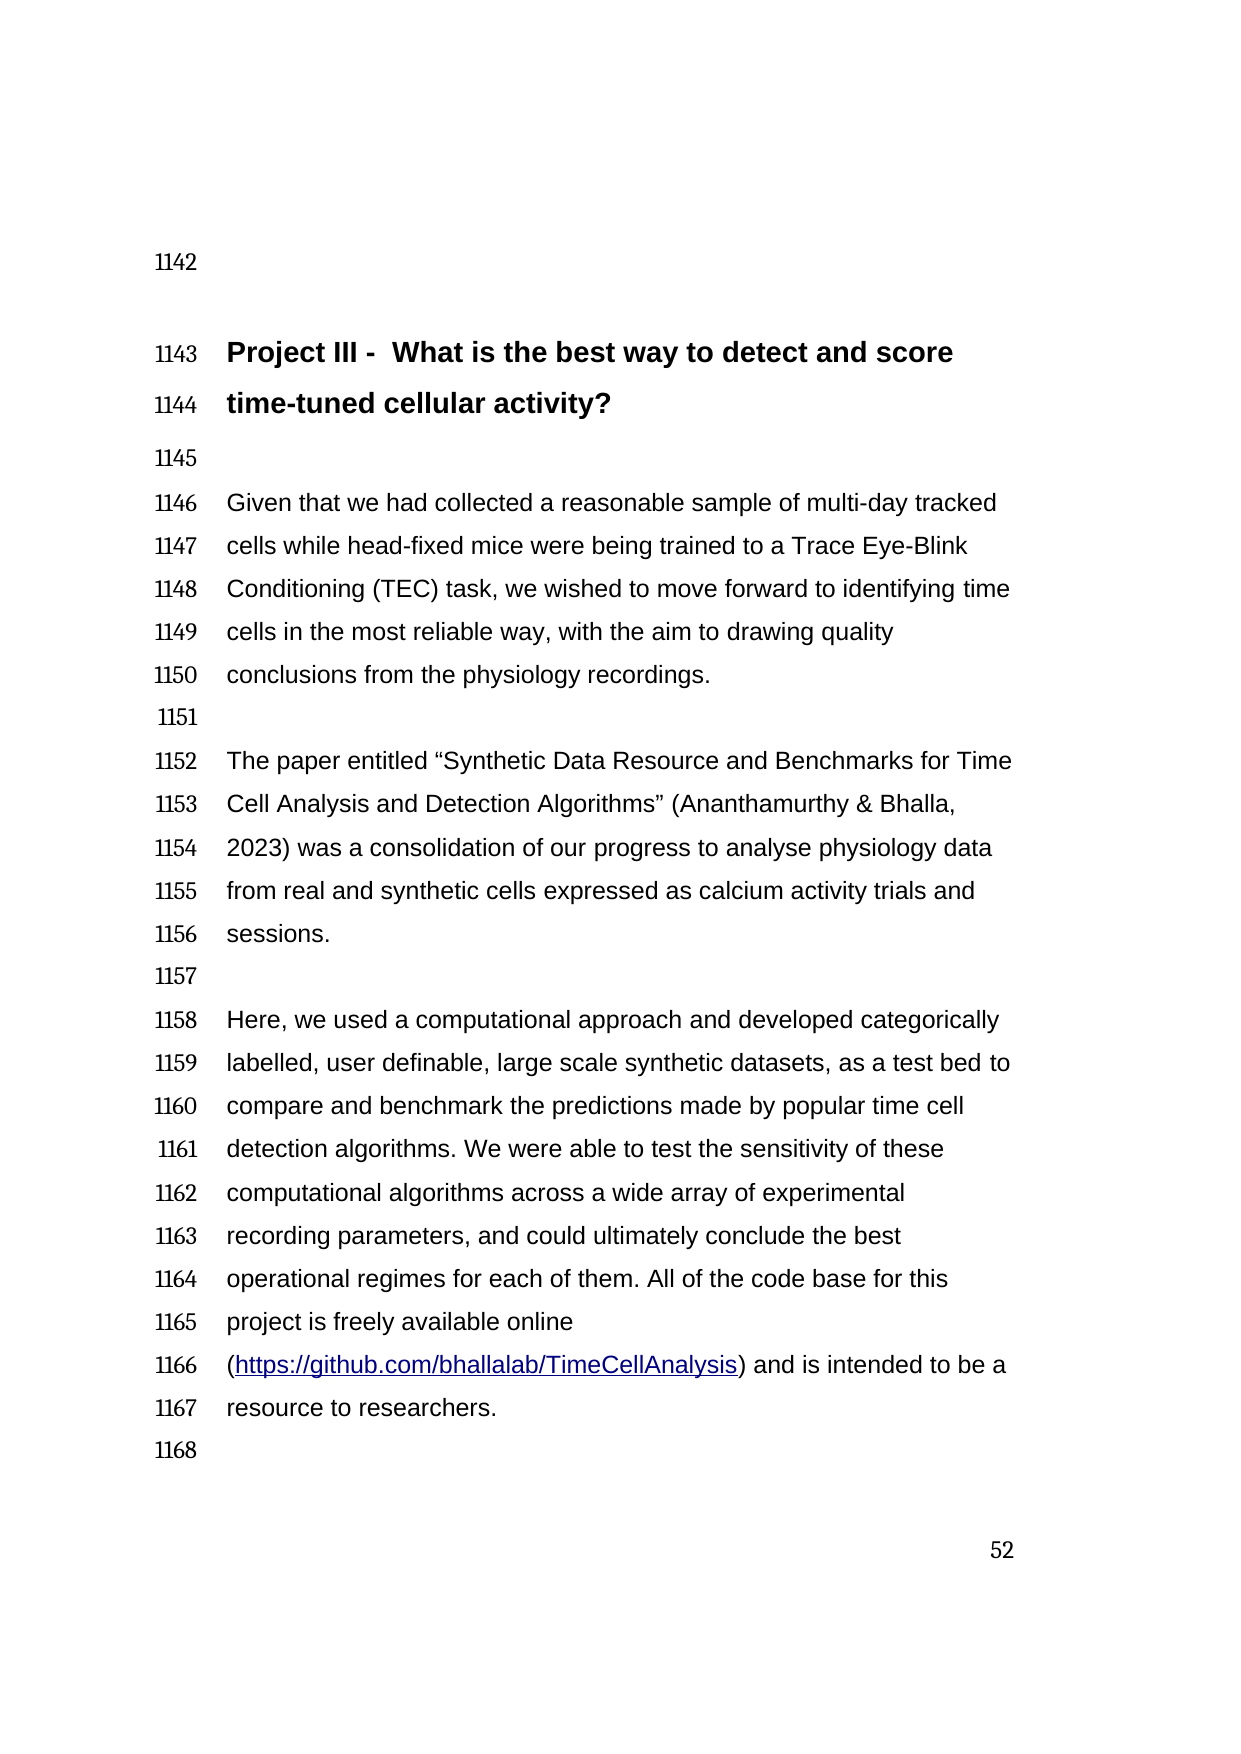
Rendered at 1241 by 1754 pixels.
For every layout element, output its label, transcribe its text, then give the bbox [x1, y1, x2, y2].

text The paper entitled “Synthetic Data Resource and Benchmarks for Time Cell Analysis and Detection Algorithms” (Ananthamurthy & Bhalla, 2023)⁠ was a consolidation of our progress to analyse physiology data from real and synthetic cells expressed as calcium activity trials and sessions. [226, 746, 1014, 947]
text Here, we used a computational approach and developed categorically labelled, user definable, large scale synthetic datasets, as a test bed to compare and benchmark the predictions made by popular time cell detection algorithms. We were able to test the sensitivity of these computational algorithms across a wide array of experimental recording parameters, and could ultimately conclude the best operational regimes for each of them. All of the code base for this project is freely available online (https://github.com/bhallalab/TimeCellAnalysis) and is intended to be a resource to researchers. [226, 1005, 1014, 1422]
subtitle Project III - What is the best way to detect and score time-tuned cellular activity? [226, 335, 1014, 419]
text Given that we had collected a reasonable sample of multi-day tracked cells while head-fixed mice were being trained to a Trace Eye-Blink Conditioning (TEC) task, we wished to move forward to identifying time cells in the most reliable way, with the aim to drawing quality conclusions from the physiology recordings. [226, 487, 1014, 689]
